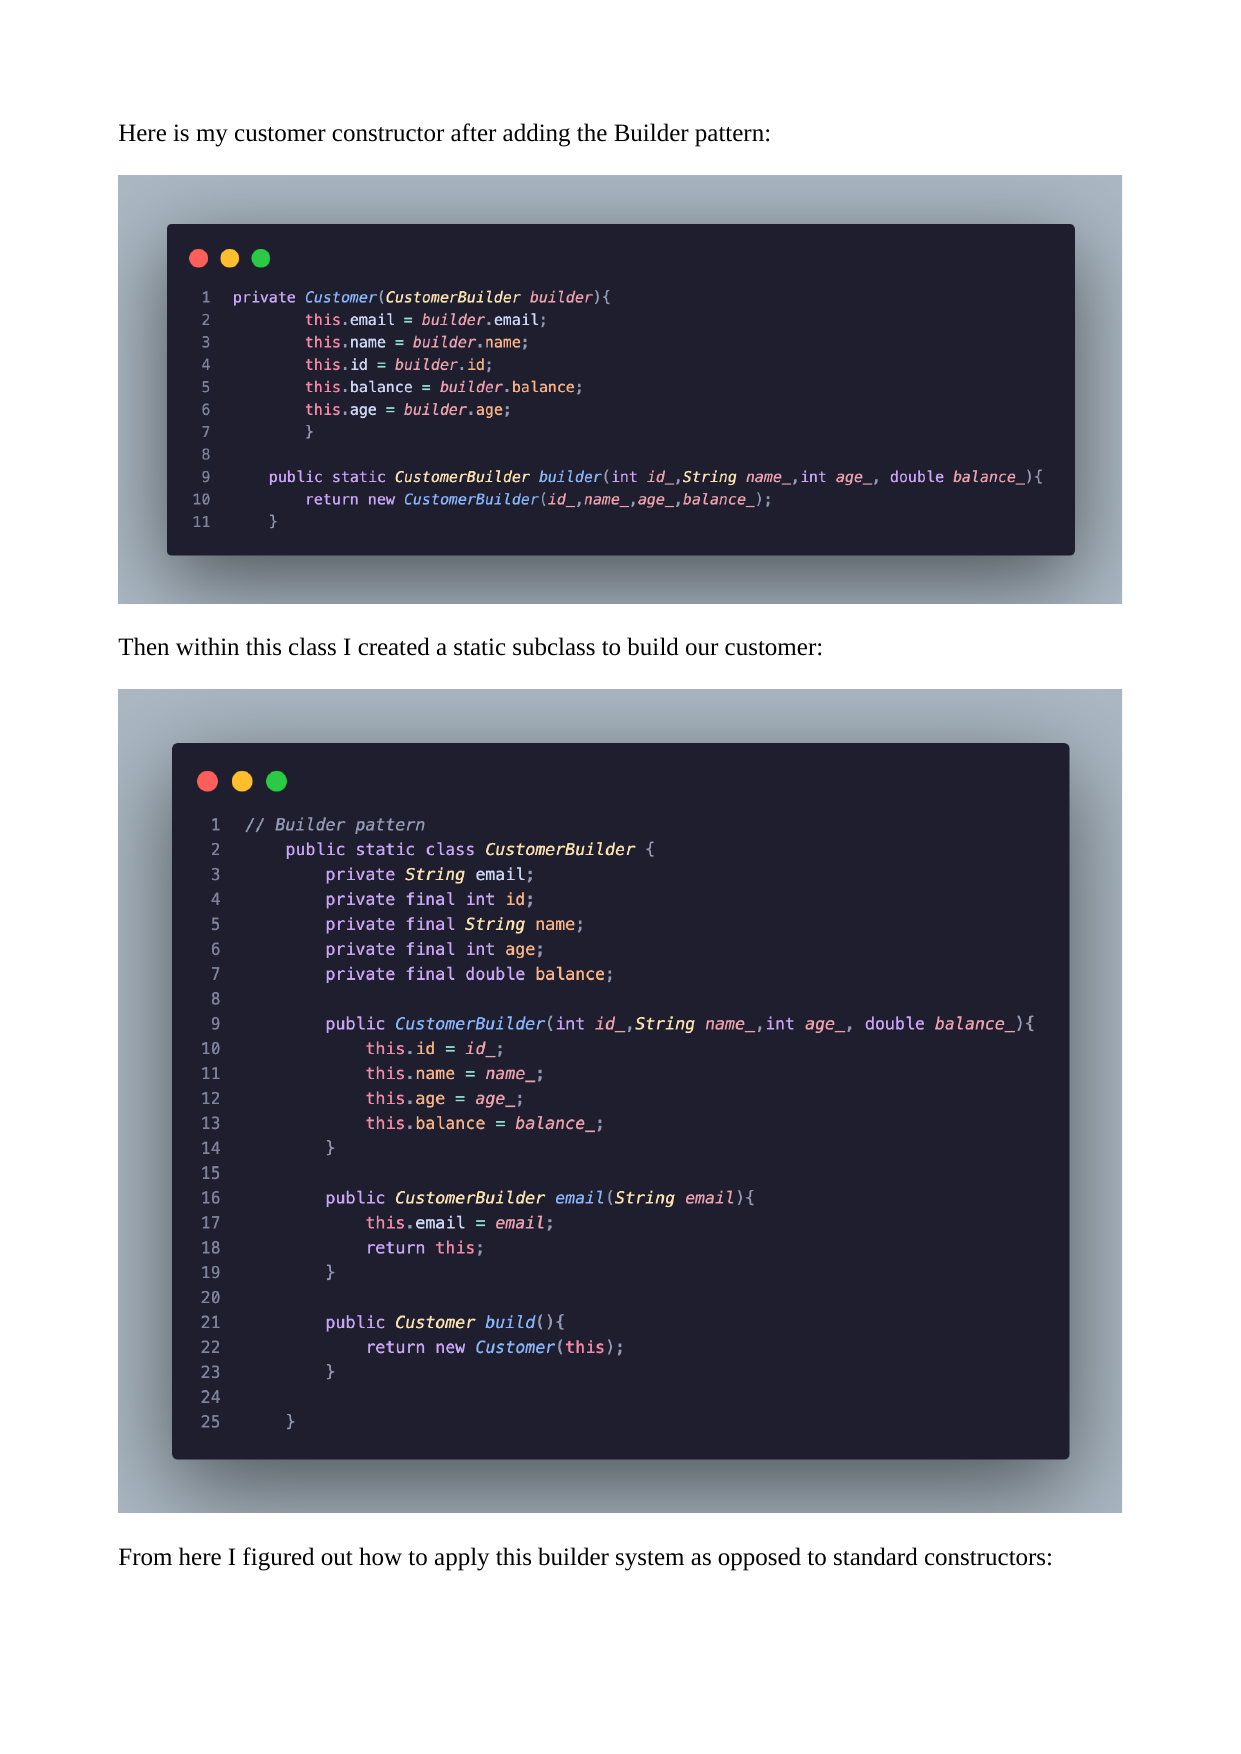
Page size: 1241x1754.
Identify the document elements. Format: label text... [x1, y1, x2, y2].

text Here is my customer constructor after adding the Builder pattern: [118, 118, 1122, 147]
text Then within this class I created a static subclass to build our customer: [118, 632, 1122, 661]
text From here I figured out how to apply this builder system as opposed to standard constructors: [118, 1542, 1122, 1570]
picture [118, 175, 1123, 604]
picture [118, 689, 1123, 1513]
